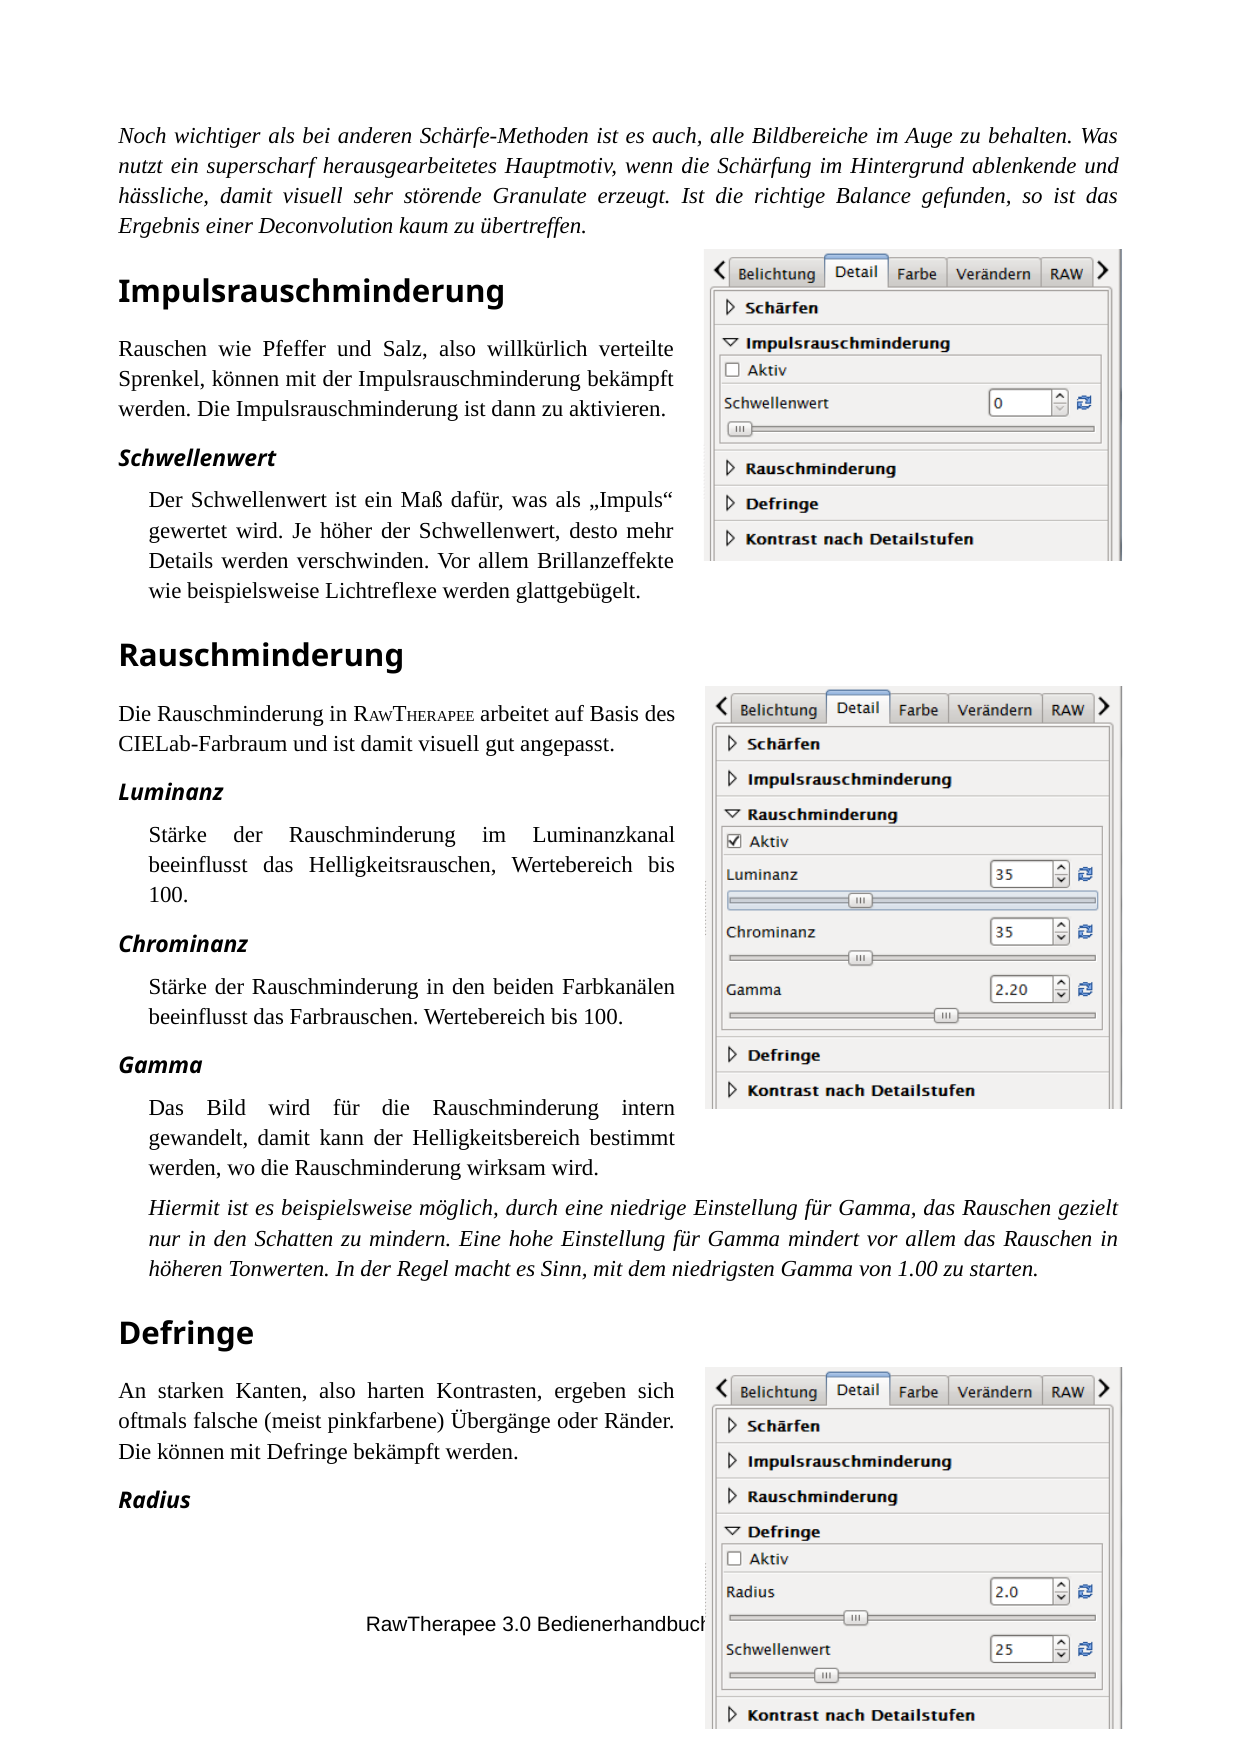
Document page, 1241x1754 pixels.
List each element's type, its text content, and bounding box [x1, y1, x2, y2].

subtitle Defringe [118, 1311, 1122, 1354]
picture [705, 686, 1123, 1109]
text Noch wichtiger als bei anderen Schärfe-Methoden ist es auch, alle Bildbereiche im Auge zu behalten. Was nutzt ein superscharf herausgearbeitetes Hauptmotiv, wenn die Schärfung im Hintergrund ablenkende und hässliche, damit visuell sehr störende Granulate erzeugt. Ist die richtige Balance gefunden, so ist das Ergebnis einer Deconvolution kaum zu übertreffen. [118, 118, 1122, 238]
picture [705, 1367, 1123, 1729]
text Stärke der Rauschminderung in den beiden Farbkanälen beeinflusst das Farbrauschen. Wertebereich bis 100. [148, 969, 705, 1029]
picture [703, 249, 1123, 561]
subtitle Rauschminderung [118, 633, 1122, 676]
text Stärke der Rauschminderung im Luminanzkanal beeinflusst das Helligkeitsrauschen, Wertebereich bis 100. [148, 817, 705, 908]
subtitle Schwellenwert [118, 442, 703, 473]
subtitle Luminanz [118, 776, 705, 807]
subtitle Impulsrauschminderung [118, 269, 703, 311]
text Hiermit ist es beispielsweise möglich, durch eine niedrige Einstellung für Gamma, das Rauschen gezielt nur in den Schatten zu mindern. Eine hohe Einstellung für Gamma mindert vor allem das Rauschen in höheren Tonwerten. In der Regel macht es Sinn, mit dem niedrigsten Gamma von 1.00 zu starten. [148, 1191, 1122, 1281]
subtitle Radius [118, 1484, 705, 1515]
subtitle Gamma [118, 1049, 705, 1080]
text Der Schwellenwert ist ein Maß dafür, was als „Impuls“ gewertet wird. Je höher der Schwellenwert, desto mehr Details werden verschwinden. Vor allem Brillanzeffekte wie beispielsweise Lichtreflexe werden glattgebügelt. [148, 483, 1122, 603]
text Rauschen wie Pfeffer und Salz, also willkürlich verteilte Sprenkel, können mit der Impulsrauschminderung bekämpft werden. Die Impulsrauschminderung ist dann zu aktivieren. [118, 331, 703, 422]
text Die Rauschminderung in RawTherapee arbeitet auf Basis des CIELab-Farbraum und ist damit visuell gut angepasst. [118, 696, 705, 756]
subtitle Chrominanz [118, 928, 705, 959]
text An starken Kanten, also harten Kontrasten, ergeben sich oftmals falsche (meist pinkfarbene) Übergänge oder Ränder. Die können mit Defringe bekämpft werden. [118, 1374, 705, 1464]
text Das Bild wird für die Rauschminderung intern gewandelt, damit kann der Helligkeitsbereich bestimmt werden, wo die Rauschminderung wirksam wird. [148, 1090, 1122, 1181]
